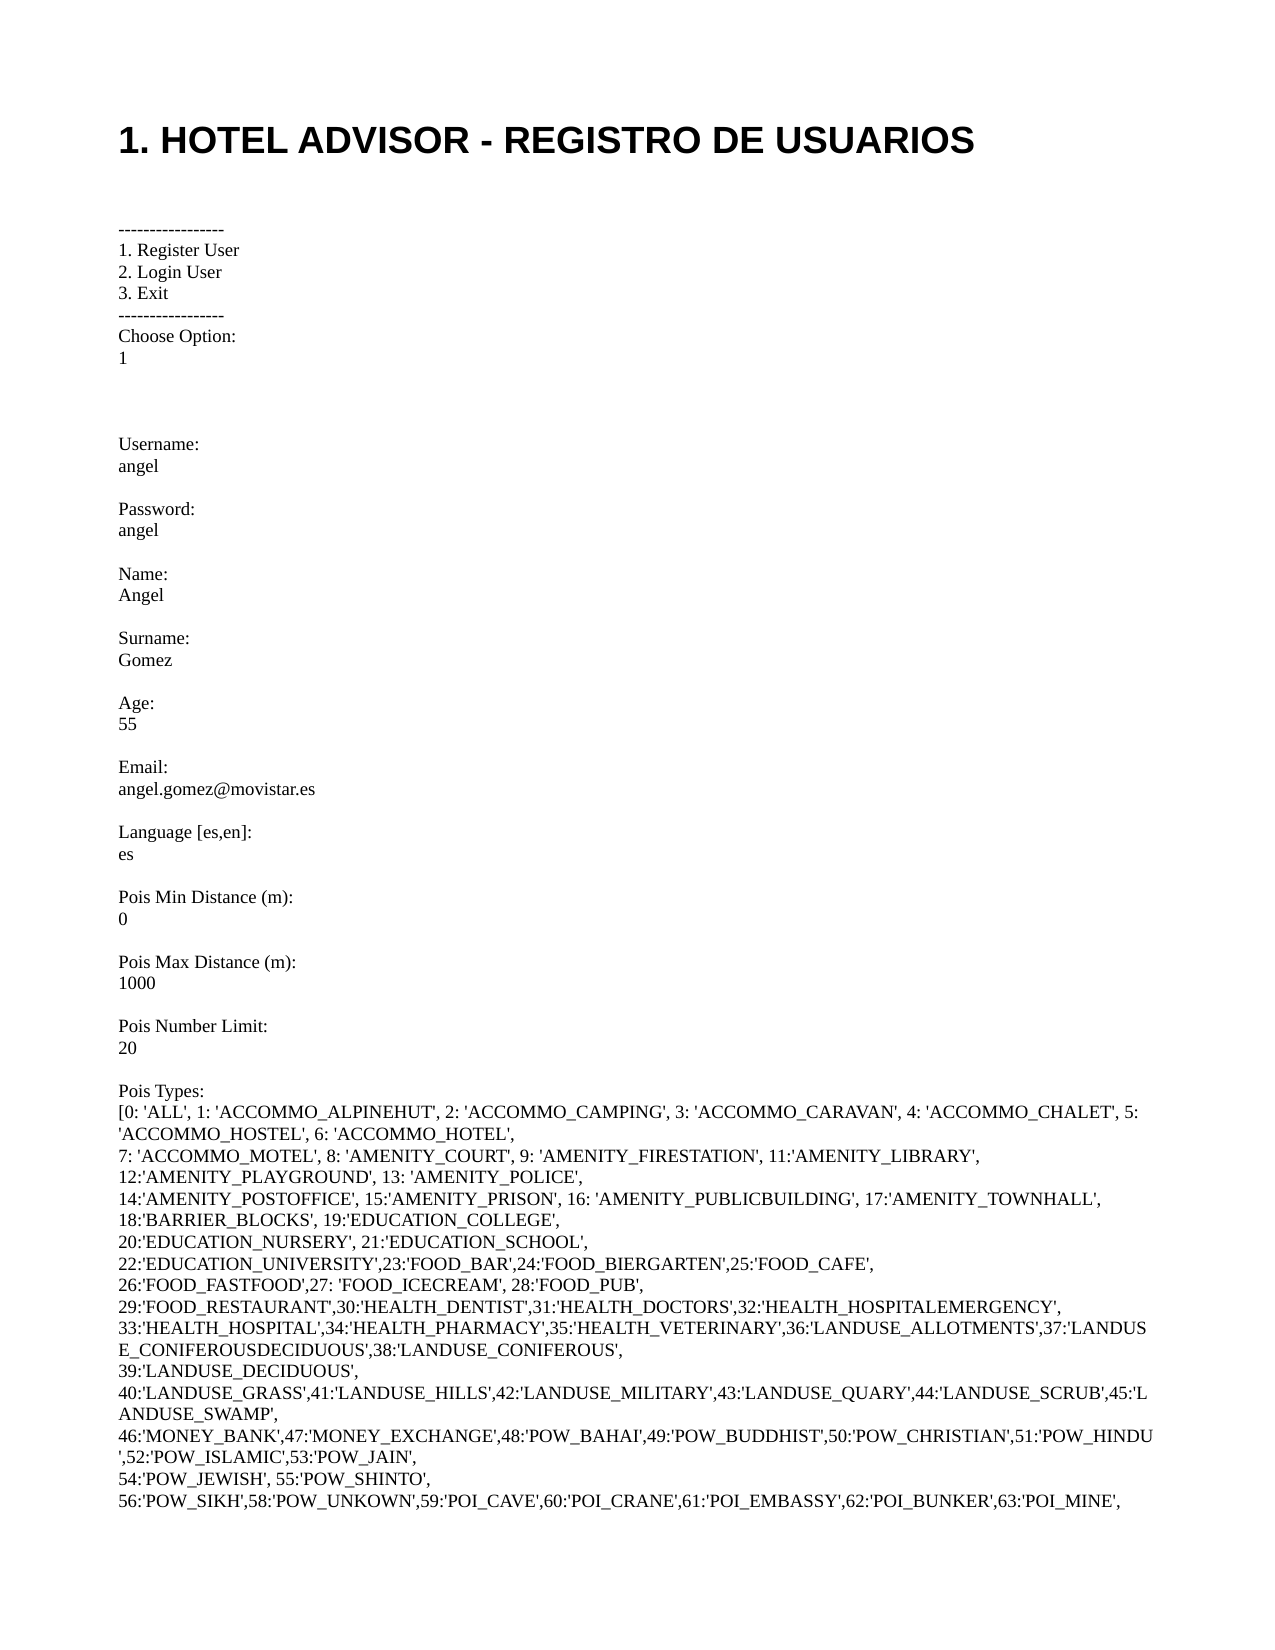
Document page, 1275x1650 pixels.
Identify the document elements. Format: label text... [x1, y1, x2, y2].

text 54:'POW_JEWISH', 55:'POW_SHINTO', 56:'POW_SIKH',58:'POW_UNKOWN',59:'POI_CAVE',60:'POI_CRANE',61:'POI_EMBASSY',62:'POI_BUNKER',63:'POI_MINE', [118, 1468, 1157, 1511]
text 39:'LANDUSE_DECIDUOUS', 40:'LANDUSE_GRASS',41:'LANDUSE_HILLS',42:'LANDUSE_MILITARY',43:'LANDUSE_QUARY',44:'LANDUSE_SCRUB',45:'LANDUSE_SWAMP', [118, 1360, 1157, 1425]
text Angel [118, 584, 1157, 606]
text Pois Max Distance (m): [118, 951, 1157, 972]
subtitle 1. HOTEL ADVISOR - REGISTRO DE USUARIOS [118, 118, 1157, 162]
text 3. Exit [118, 282, 1157, 304]
text Choose Option: [118, 325, 1157, 347]
text 7: 'ACCOMMO_MOTEL', 8: 'AMENITY_COURT', 9: 'AMENITY_FIRESTATION', 11:'AMENITY_LIBRARY', 12:'AMENITY_PLAYGROUND', 13: 'AMENITY_POLICE', [118, 1144, 1157, 1188]
text Username: [118, 433, 1157, 454]
text Language [es,en]: [118, 821, 1157, 843]
text 14:'AMENITY_POSTOFFICE', 15:'AMENITY_PRISON', 16: 'AMENITY_PUBLICBUILDING', 17:'AMENITY_TOWNHALL', 18:'BARRIER_BLOCKS', 19:'EDUCATION_COLLEGE', [118, 1188, 1157, 1231]
text 26:'FOOD_FASTFOOD',27: 'FOOD_ICECREAM', 28:'FOOD_PUB', 29:'FOOD_RESTAURANT',30:'HEALTH_DENTIST',31:'HEALTH_DOCTORS',32:'HEALTH_HOSPITALEMERGENCY', [118, 1274, 1157, 1317]
text Pois Min Distance (m): [118, 886, 1157, 907]
text [0: 'ALL', 1: 'ACCOMMO_ALPINEHUT', 2: 'ACCOMMO_CAMPING', 3: 'ACCOMMO_CARAVAN', 4: 'ACCOMMO_CHALET', 5: 'ACCOMMO_HOSTEL', 6: 'ACCOMMO_HOTEL', [118, 1101, 1157, 1144]
text Name: [118, 562, 1157, 584]
text ----------------- [118, 304, 1157, 325]
text 33:'HEALTH_HOSPITAL',34:'HEALTH_PHARMACY',35:'HEALTH_VETERINARY',36:'LANDUSE_ALLOTMENTS',37:'LANDUSE_CONIFEROUSDECIDUOUS',38:'LANDUSE_CONIFEROUS', [118, 1317, 1157, 1360]
text 55 [118, 713, 1157, 735]
text angel [118, 454, 1157, 476]
text 46:'MONEY_BANK',47:'MONEY_EXCHANGE',48:'POW_BAHAI',49:'POW_BUDDHIST',50:'POW_CHRISTIAN',51:'POW_HINDU',52:'POW_ISLAMIC',53:'POW_JAIN', [118, 1425, 1157, 1468]
text 20:'EDUCATION_NURSERY', 21:'EDUCATION_SCHOOL', 22:'EDUCATION_UNIVERSITY',23:'FOOD_BAR',24:'FOOD_BIERGARTEN',25:'FOOD_CAFE', [118, 1231, 1157, 1274]
text Age: [118, 692, 1157, 713]
text Pois Types: [118, 1080, 1157, 1101]
text es [118, 843, 1157, 864]
text 0 [118, 907, 1157, 929]
text 20 [118, 1037, 1157, 1058]
text angel [118, 519, 1157, 541]
text 1 [118, 347, 1157, 368]
text Email: [118, 756, 1157, 778]
text 1. Register User [118, 239, 1157, 261]
text Gomez [118, 649, 1157, 670]
text angel.gomez@movistar.es [118, 778, 1157, 799]
text Surname: [118, 627, 1157, 649]
text Password: [118, 498, 1157, 519]
text 2. Login User [118, 261, 1157, 282]
text ----------------- [118, 217, 1157, 239]
text Pois Number Limit: [118, 1015, 1157, 1037]
text 1000 [118, 972, 1157, 994]
